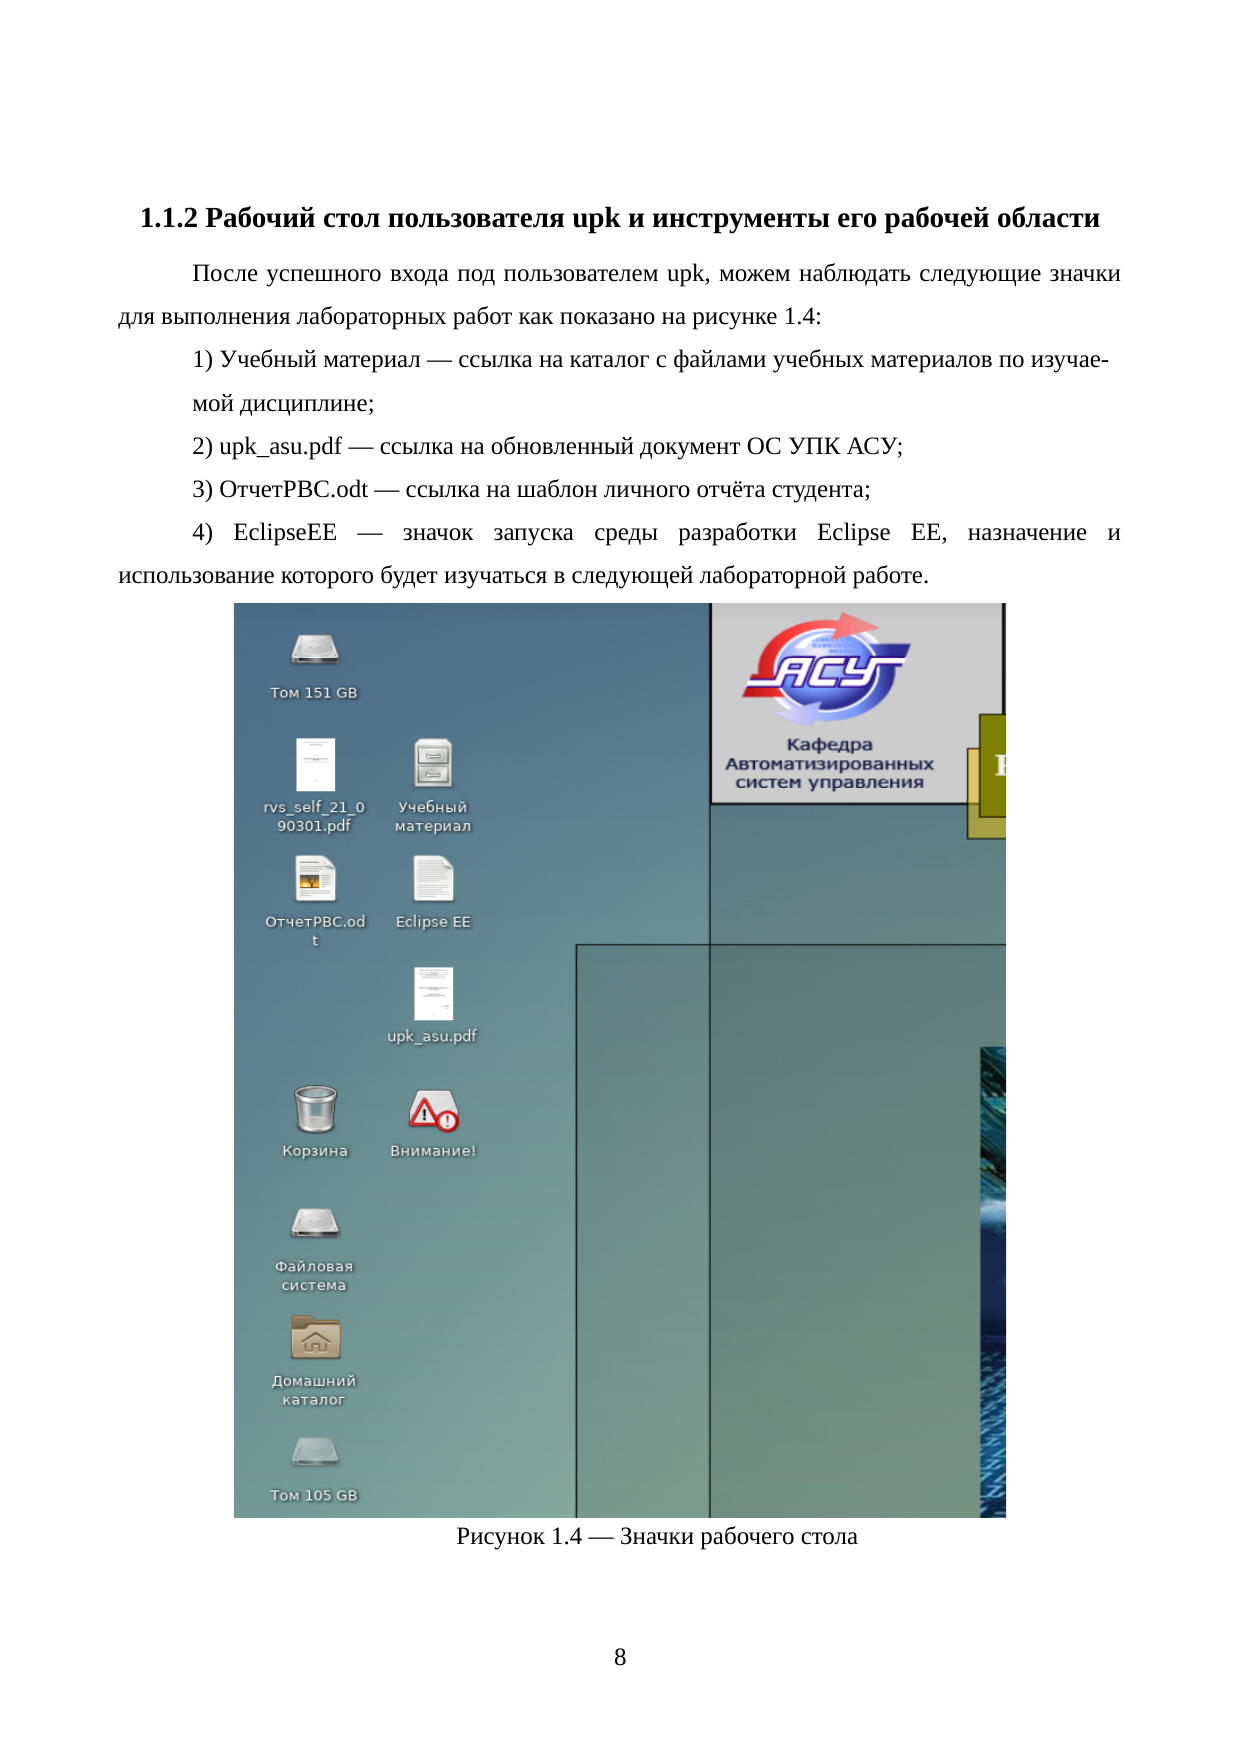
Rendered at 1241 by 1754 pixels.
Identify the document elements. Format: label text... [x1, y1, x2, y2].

text 2) upk_asu.pdf — ссылка на обновленный документ ОС УПК АСУ; [118, 431, 1122, 459]
text 3) ОтчетРВС.odt — ссылка на шаблон личного отчёта студента; [118, 474, 1122, 503]
text Рисунок 1.4 — Значки рабочего стола [118, 603, 1122, 1550]
text мой дисциплине; [118, 388, 1122, 416]
text 1) Учебный материал — ссылка на каталог с файлами учебных материалов по изучае- [118, 344, 1122, 373]
subtitle 1.1.2 Рабочий стол пользователя upk и инструменты его рабочей области [118, 200, 1122, 233]
picture [233, 603, 1007, 1518]
text 4) EclipseEE — значок запуска среды разработки Eclipse EE, назначение и использование которого будет изучаться в следующей лабораторной работе. [118, 517, 1122, 589]
text После успешного входа под пользователем upk, можем наблюдать следующие значки для выполнения лабораторных работ как показано на рисунке 1.4: [118, 258, 1122, 330]
